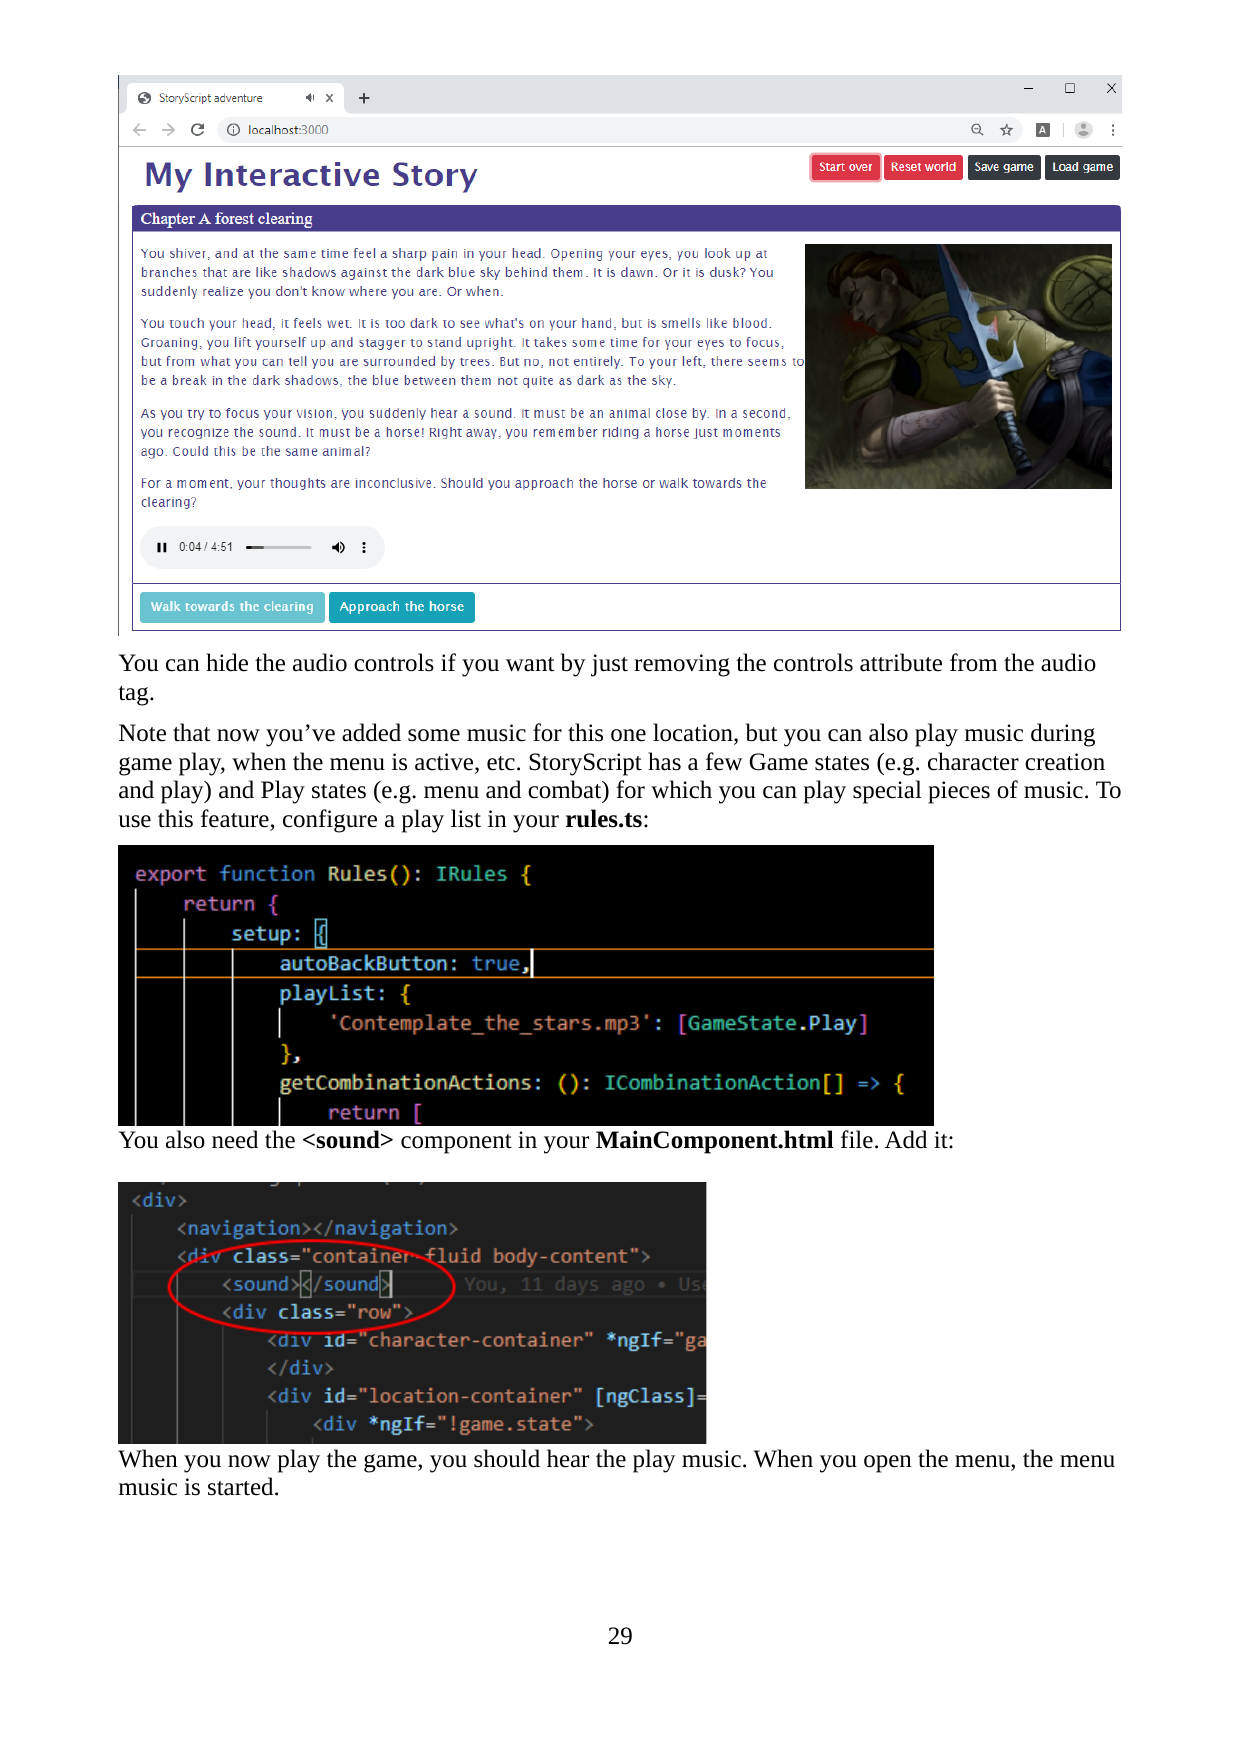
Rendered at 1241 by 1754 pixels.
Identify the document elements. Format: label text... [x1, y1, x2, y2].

text You can hide the audio controls if you want by just removing the controls attribute from the audio tag. [118, 648, 1122, 705]
text Note that now you’ve added some music for this one location, but you can also play music during game play, when the menu is active, etc. StoryScript has a few Game states (e.g. character creation and play) and Play states (e.g. menu and combat) for which you can play special pieces of music. To use this feature, configure a play list in your rules.ts: [118, 718, 1122, 833]
text When you now play the game, you should hear the play music. When you open the menu, the menu music is started. [118, 1444, 1122, 1501]
text You also need the <sound> component in your MainComponent.html file. Add it: [118, 1125, 1122, 1154]
